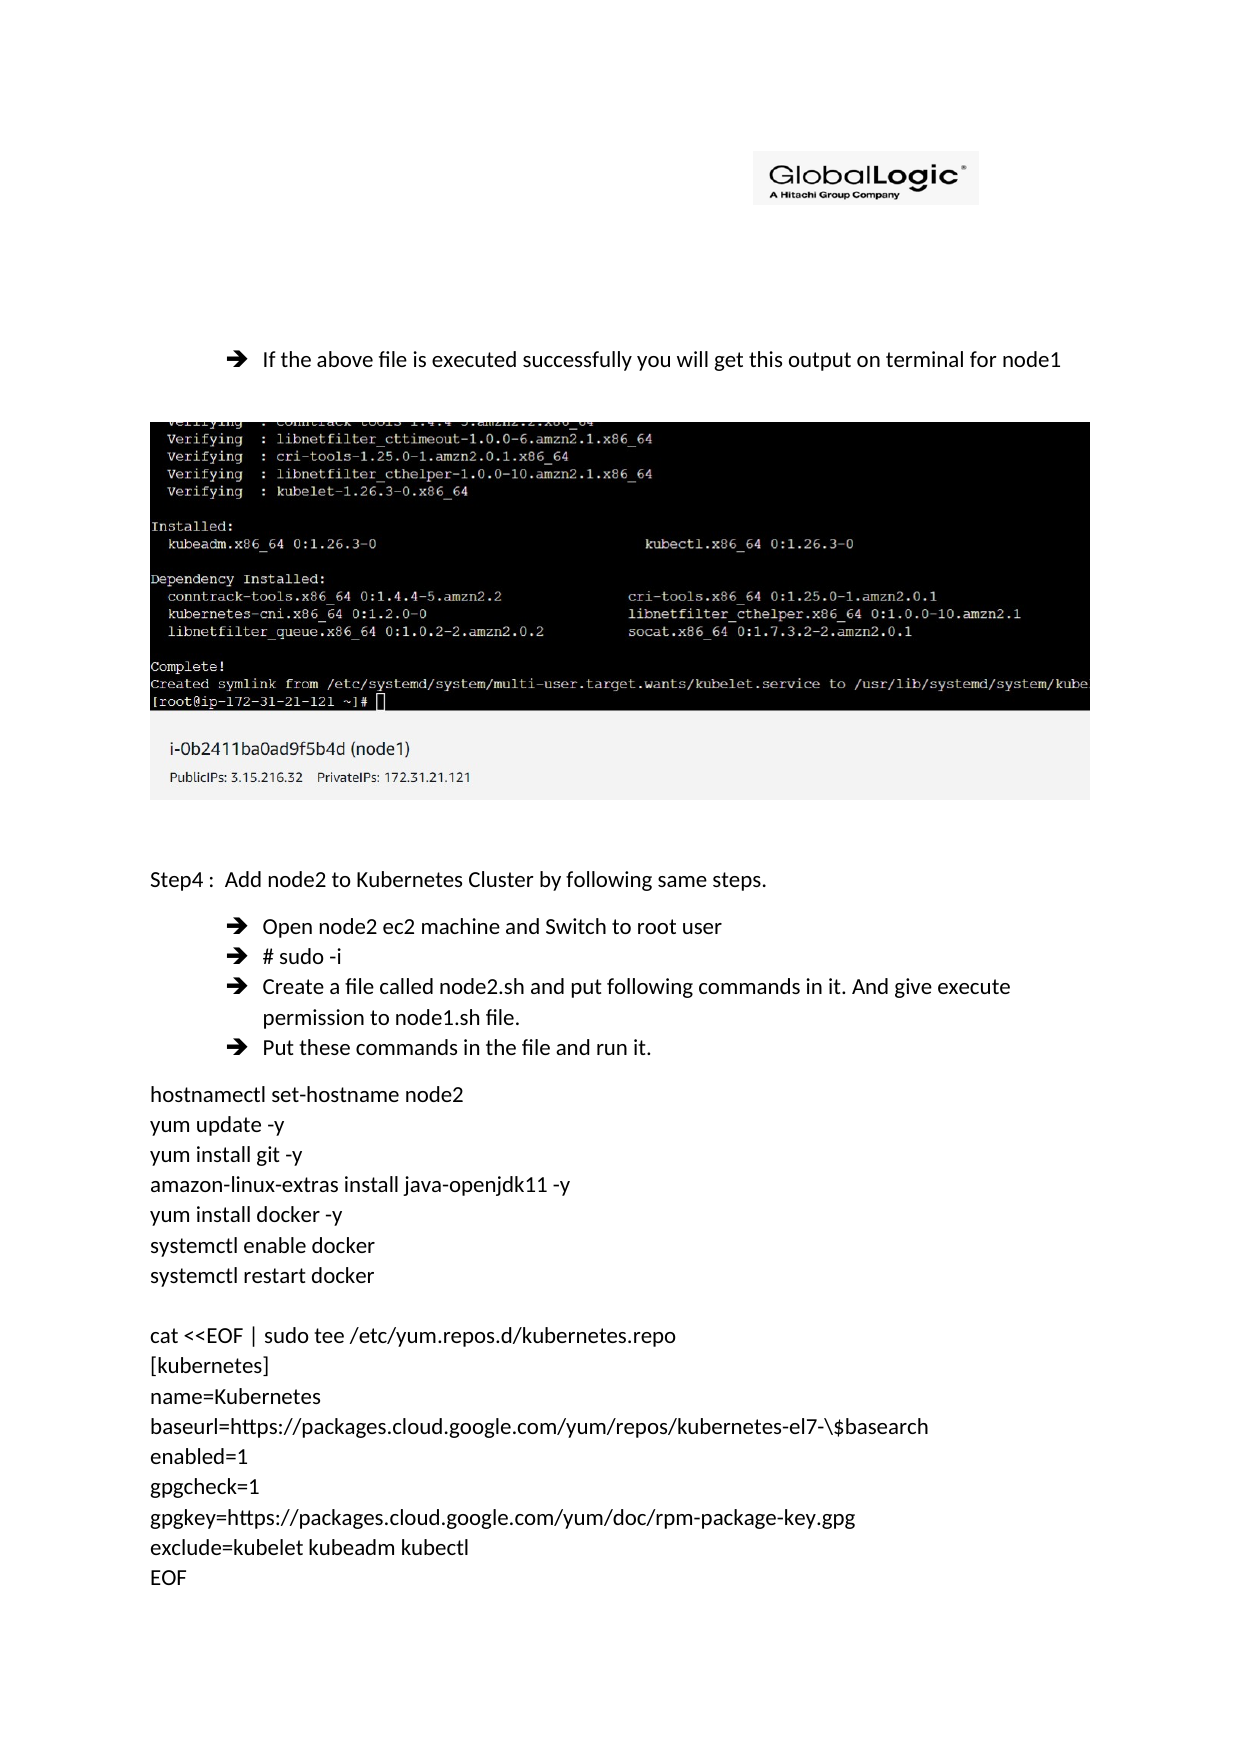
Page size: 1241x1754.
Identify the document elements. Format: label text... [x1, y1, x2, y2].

list Create a file called node2.sh and put following commands in it. And give execute permission to node1.sh file. [225, 972, 1090, 1031]
text baseurl=https://packages.cloud.google.com/yum/repos/kubernetes-el7-\$basearch [150, 1412, 1090, 1440]
text cat <<EOF | sudo tee /etc/yum.repos.d/kubernetes.repo [150, 1321, 1090, 1349]
list If the above file is executed successfully you will get this output on terminal for node1 [225, 345, 1090, 403]
text gpgkey=https://packages.cloud.google.com/yum/doc/rpm-package-key.gpg [150, 1503, 1090, 1531]
text yum update -y [150, 1110, 1090, 1138]
text gpgcheck=1 [150, 1472, 1090, 1501]
text systemctl restart docker [150, 1261, 1090, 1289]
text name=Kubernetes [150, 1382, 1090, 1410]
text amazon-linux-extras install java-openjdk11 -y [150, 1170, 1090, 1198]
text exclude=kubelet kubeadm kubectl [150, 1533, 1090, 1561]
text [kubernetes] [150, 1352, 1090, 1380]
text yum install docker -y [150, 1201, 1090, 1229]
list Put these commands in the file and run it. [225, 1033, 1090, 1061]
text hostnamectl set-hostname node2 [150, 1080, 1090, 1108]
text yum install git -y [150, 1140, 1090, 1168]
picture [751, 150, 980, 206]
text systemctl enable docker [150, 1231, 1090, 1259]
text Step4 : Add node2 to Kubernetes Cluster by following same steps. [150, 865, 1090, 893]
list # sudo -i [225, 942, 1090, 970]
text enabled=1 [150, 1442, 1090, 1470]
list Open node2 ec2 machine and Switch to root user [225, 912, 1090, 940]
picture [150, 422, 1090, 800]
text EOF [150, 1563, 1090, 1591]
